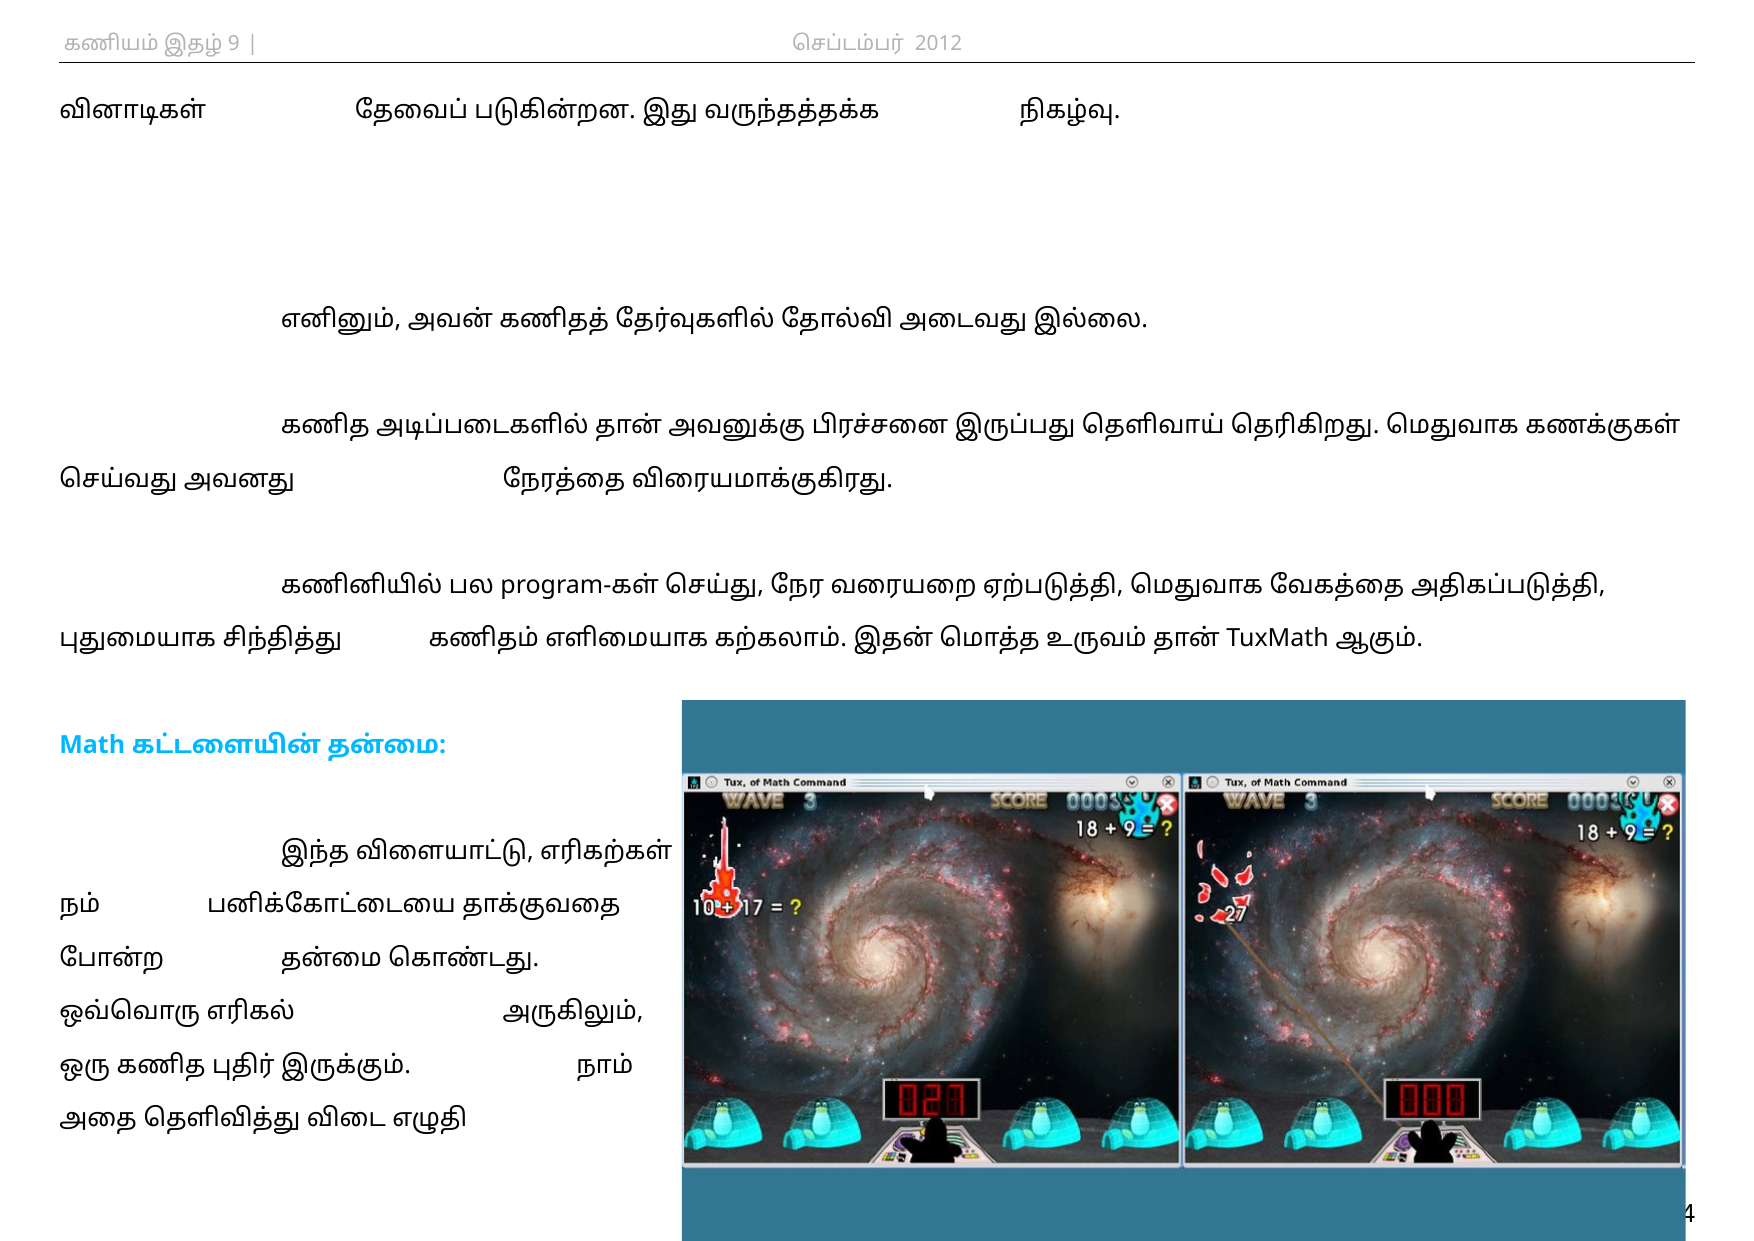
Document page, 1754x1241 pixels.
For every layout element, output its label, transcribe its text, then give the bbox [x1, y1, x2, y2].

text இந்த விளையாட்டு, எரிகற்கள் நம் பனிக்கோட்டையை தாக்குவதை போன்ற தன்மை கொண்டது. ஒவ்வொரு எரிகல் அருகிலும், ஒரு கணித புதிர் இருக்கும். நாம் அதை தெளிவித்து விடை எழுதி [59, 833, 681, 1137]
text கணினியில் பல program-கள் செய்து, நேர வரையறை ஏற்படுத்தி, மெதுவாக வேகத்தை அதிகப்படுத்தி, புதுமையாக சிந்தித்து கணிதம் எளிமையாக கற்கலாம். இதன் மொத்த உருவம் தான் TuxMath ஆகும். [59, 567, 1695, 657]
text கணித அடிப்படைகளில் தான் அவனுக்கு பிரச்சனை இருப்பது தெளிவாய் தெரிகிறது. மெதுவாக கணக்குகள் செய்வது அவனது நேரத்தை விரையமாக்குகிரது. [59, 407, 1695, 497]
text எனினும், அவன் கணிதத் தேர்வுகளில் தோல்வி அடைவது இல்லை. [59, 301, 1695, 337]
text வினாடிகள் தேவைப் படுகின்றன. இது வருந்தத்தக்க நிகழ்வு. [59, 92, 1695, 129]
picture [681, 700, 1686, 1241]
text Math கட்டளையின் தன்மை: [59, 726, 681, 763]
